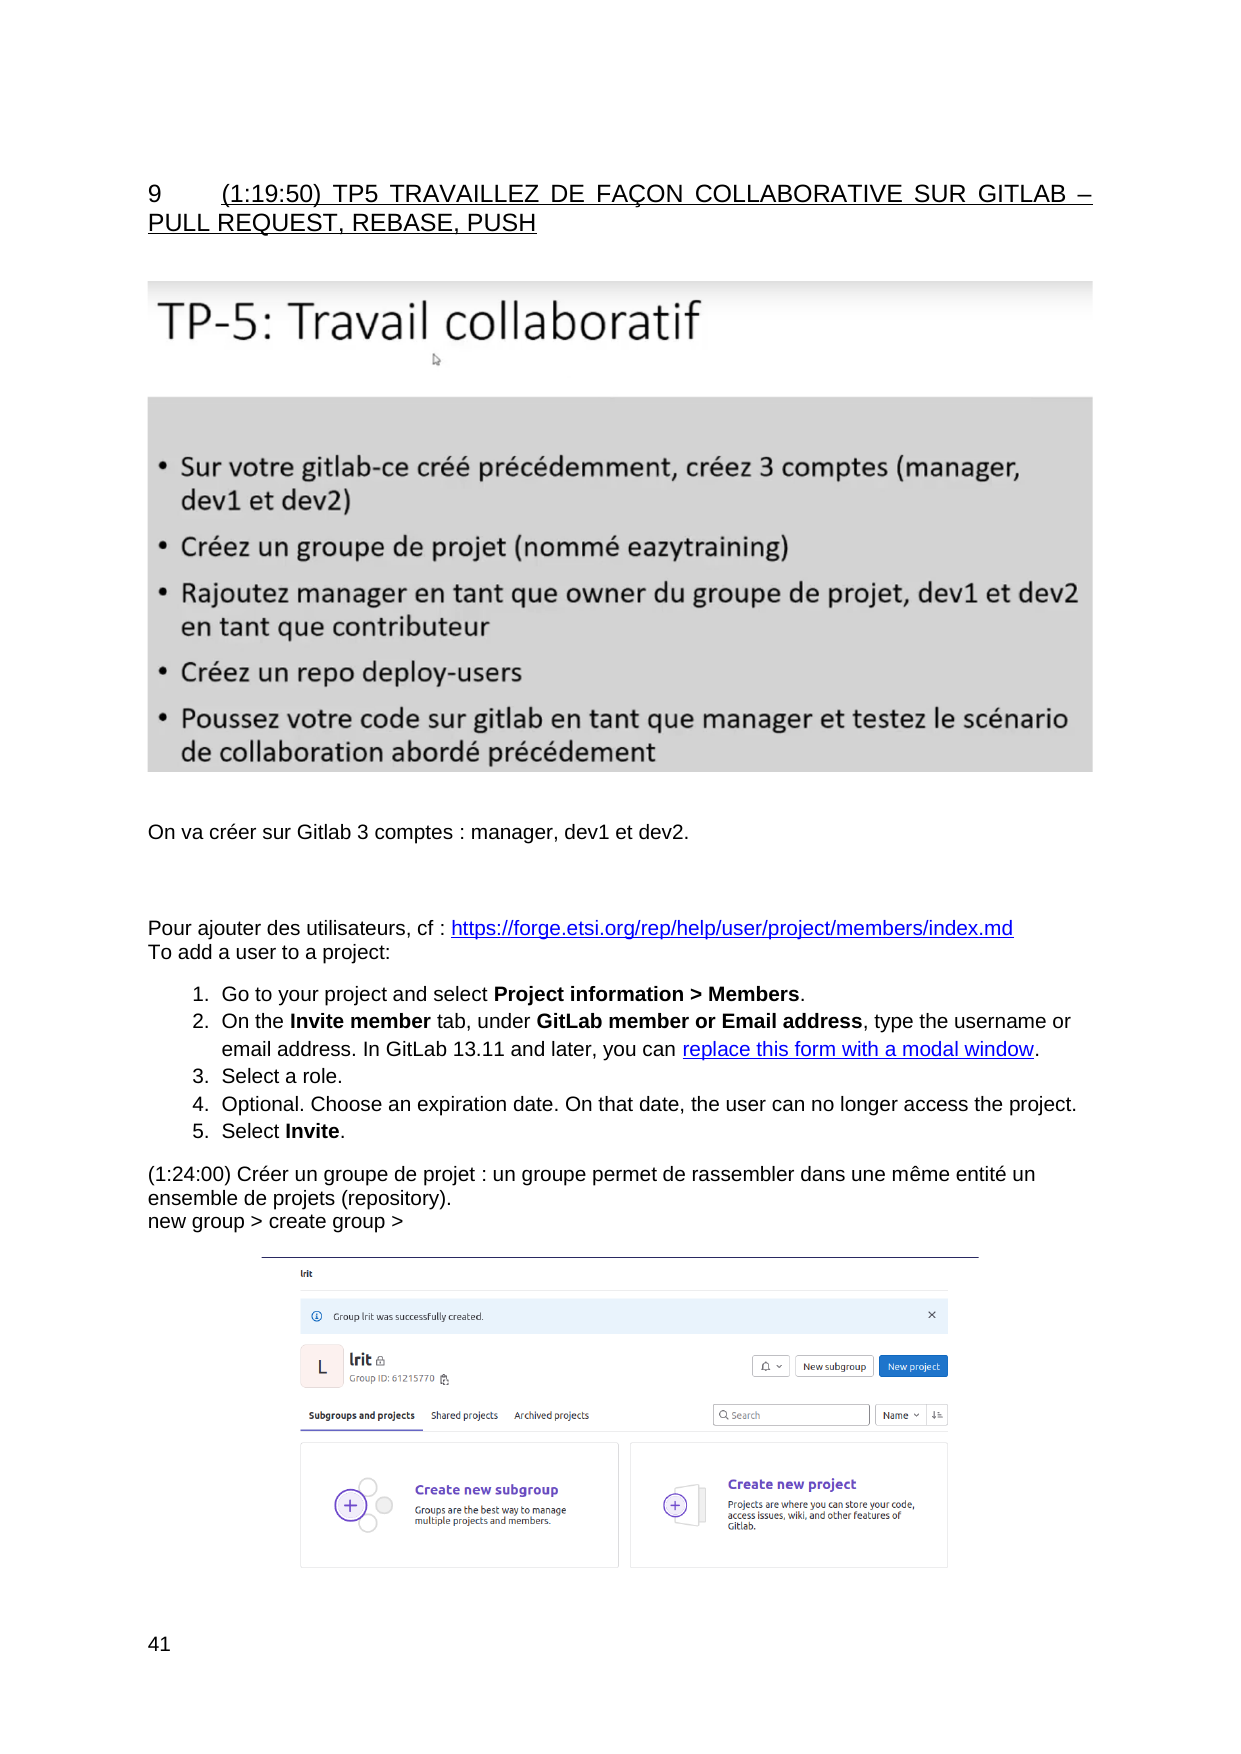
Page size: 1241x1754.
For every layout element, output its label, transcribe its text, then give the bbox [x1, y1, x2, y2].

text To add a user to a project: [148, 940, 1093, 964]
list Select Invite. [192, 1119, 1093, 1143]
subtitle (1:19:50) TP5 Travaillez de façon collaborative sur gitlab – pull request, rebase, push [148, 179, 1093, 236]
picture [261, 1257, 979, 1582]
text On va créer sur Gitlab 3 comptes : manager, dev1 et dev2. [148, 820, 1093, 844]
text Pour ajouter des utilisateurs, cf : https://forge.etsi.org/rep/help/user/project/members/index.md [148, 916, 1093, 940]
list Select a role. [192, 1064, 1093, 1088]
list On the Invite member tab, under GitLab member or Email address, type the username or email address. In GitLab 13.11 and later, you can replace this form with a modal window. [192, 1009, 1093, 1061]
list Go to your project and select Project information > Members. [192, 982, 1093, 1006]
text (1:24:00) Créer un groupe de projet : un groupe permet de rassembler dans une même entité un ensemble de projets (repository). [148, 1161, 1093, 1209]
list Optional. Choose an expiration date. On that date, the user can no longer access the project. [192, 1092, 1093, 1116]
picture [147, 281, 1093, 772]
text new group > create group > [148, 1209, 1093, 1233]
